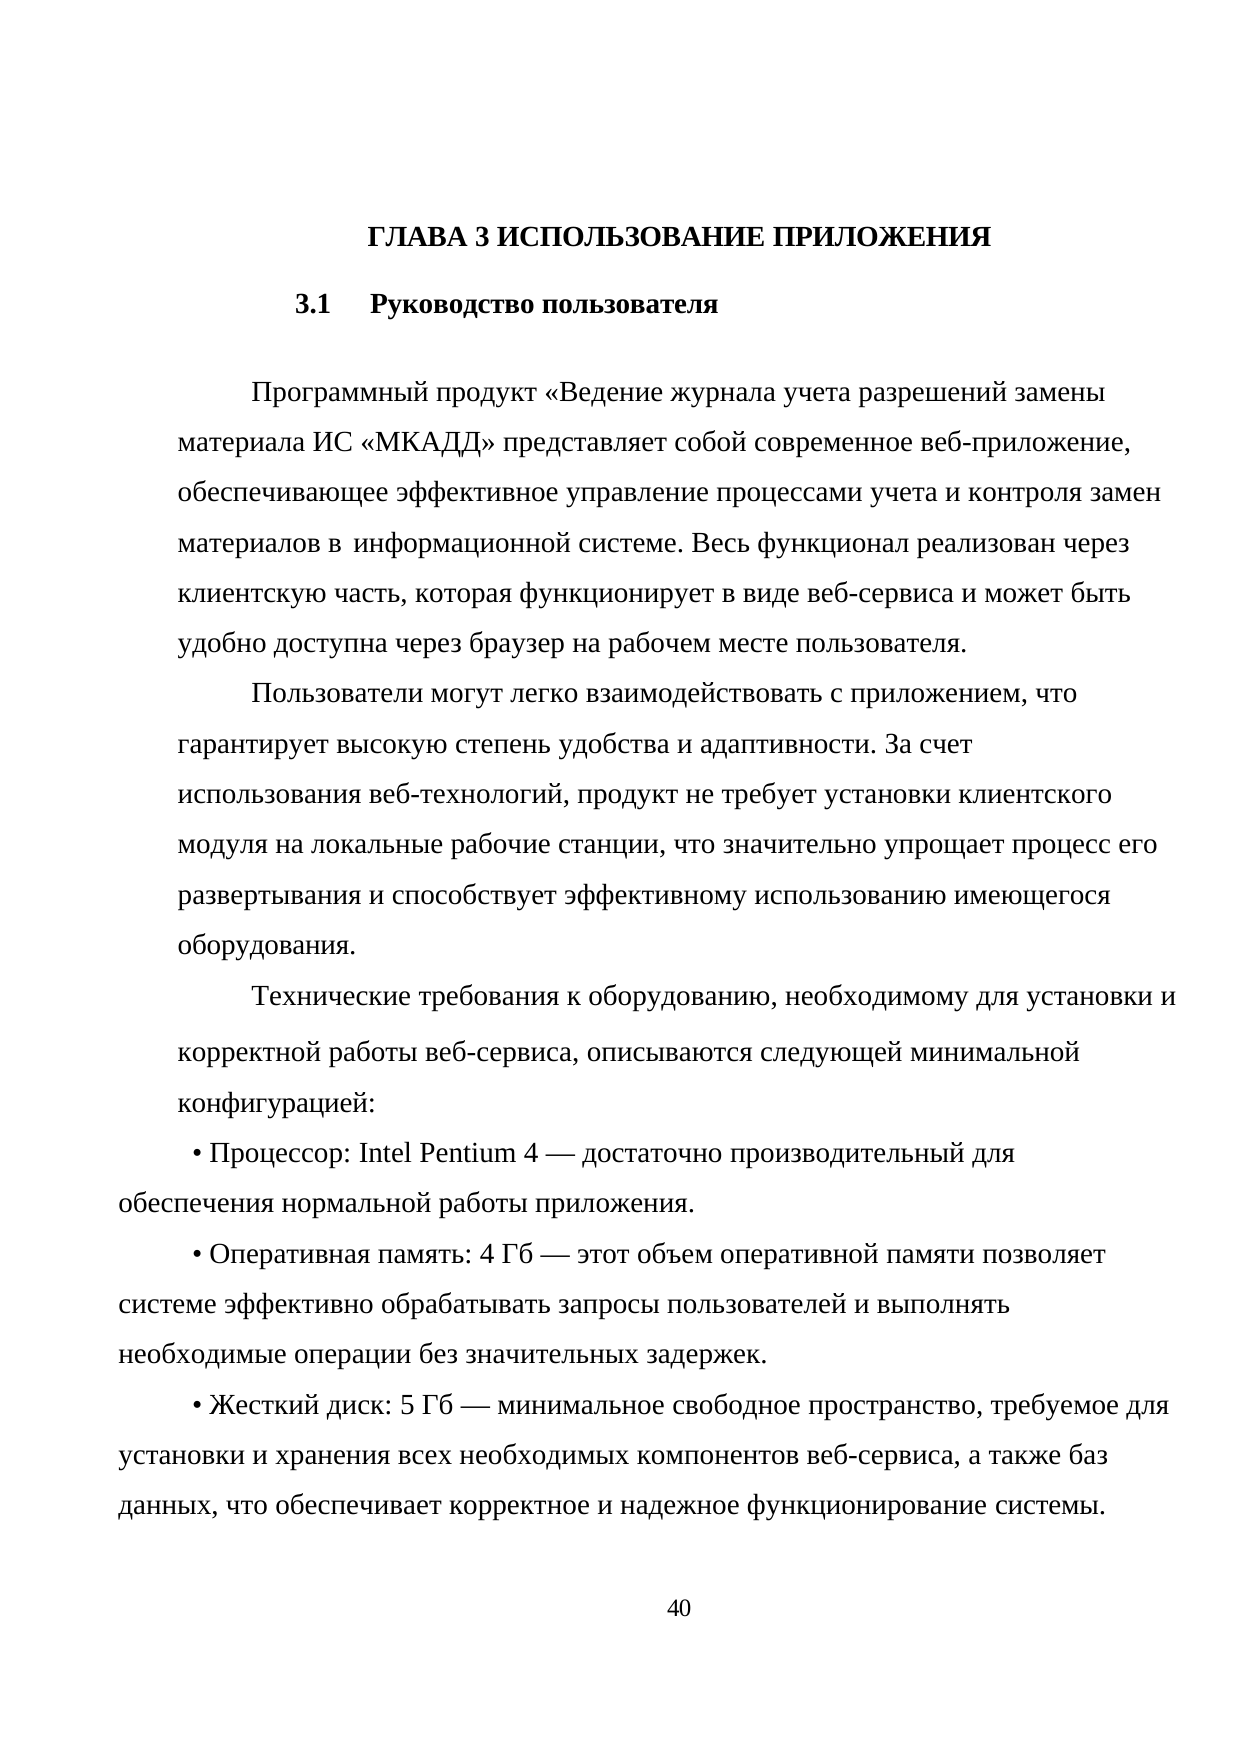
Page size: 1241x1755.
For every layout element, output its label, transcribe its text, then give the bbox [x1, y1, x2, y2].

list Оперативная память: 4 Гб — этот объем оперативной памяти позволяет системе эффективно обрабатывать запросы пользователей и выполнять необходимые операции без значительных задержек. [118, 1236, 1162, 1370]
list Процессор: Intel Pentium 4 — достаточно производительный для обеспечения нормальной работы приложения. [118, 1135, 1073, 1219]
list Руководство пользователя [295, 286, 1241, 319]
text Пользователи могут легко взаимодействовать с приложением, что гарантирует высокую степень удобства и адаптивности. За счет использования веб-технологий, продукт не требует установки клиентского модуля на локальные рабочие станции, что значительно упрощает процесс его развертывания и способствует эффективному использованию имеющегося оборудования. [177, 676, 1159, 961]
list Жесткий диск: 5 Гб — минимальное свободное пространство, требуемое для установки и хранения всех необходимых компонентов веб-сервиса, а также баз данных, что обеспечивает корректное и надежное функционирование системы. [118, 1387, 1178, 1521]
text корректной работы веб-сервиса, описываются следующей минимальной конфигурацией: [177, 1034, 1167, 1118]
subtitle ГЛАВА 3 ИСПОЛЬЗОВАНИЕ ПРИЛОЖЕНИЯ [192, 219, 1167, 252]
text Программный продукт «Ведение журнала учета разрешений замены материала ИС «МКАДД» представляет собой современное веб-приложение, обеспечивающее эффективное управление процессами учета и контроля замен материалов в информационной системе. Весь функционал реализован через клиентскую часть, которая функционирует в виде веб-сервиса и может быть удобно доступна через браузер на рабочем месте пользователя. [177, 374, 1167, 659]
text Технические требования к оборудованию, необходимому для установки и [251, 978, 1241, 1011]
